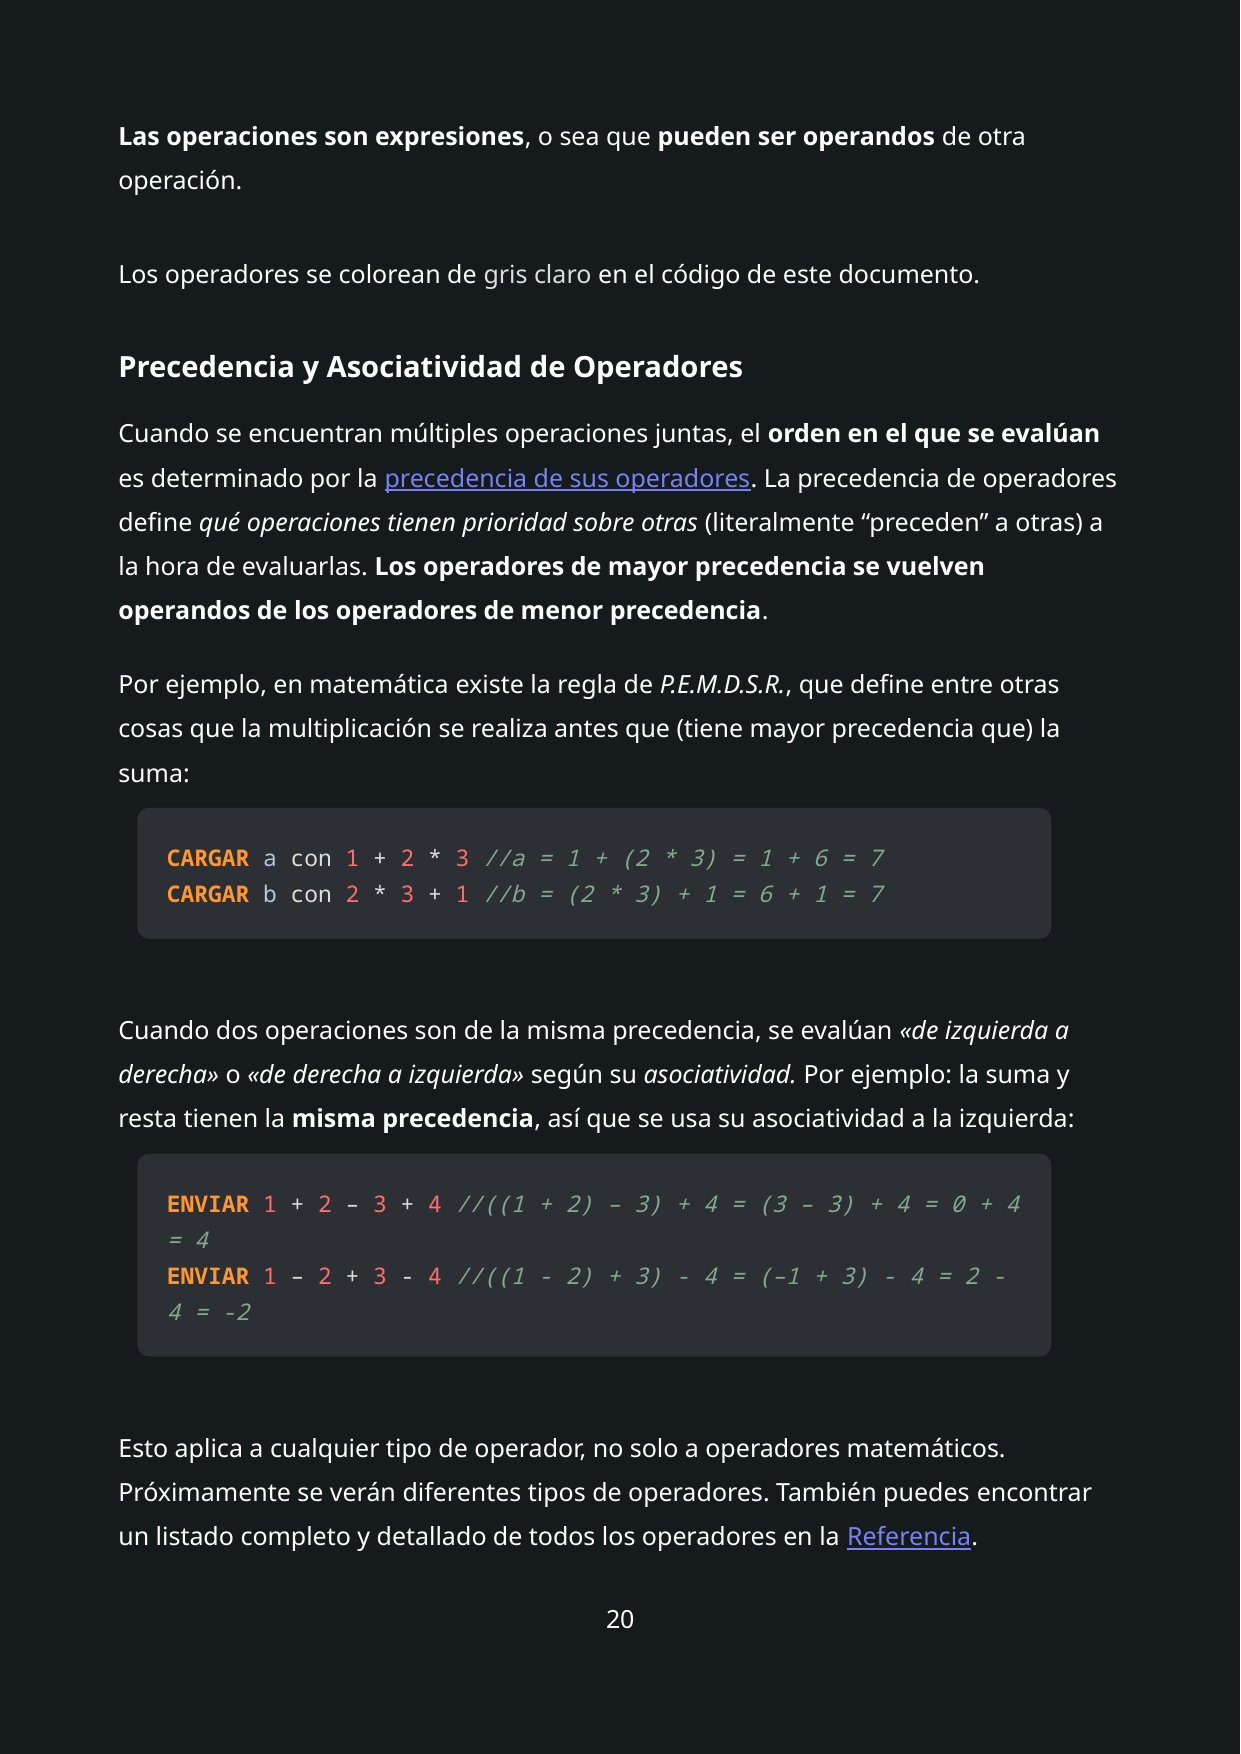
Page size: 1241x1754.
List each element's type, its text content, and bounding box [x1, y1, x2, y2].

text Esto aplica a cualquier tipo de operador, no solo a operadores matemáticos. Próximamente se verán diferentes tipos de operadores. También puedes encontrar un listado completo y detallado de todos los operadores en la Referencia. [118, 1430, 1122, 1553]
text Cuando dos operaciones son de la misma precedencia, se evalúan «de izquierda a derecha» o «de derecha a izquierda» según su asociatividad. Por ejemplo: la suma y resta tienen la misma precedencia, así que se usa su asociatividad a la izquierda: [118, 1013, 1122, 1135]
text Los operadores se colorean de gris claro en el código de este documento. [118, 257, 1122, 291]
subtitle Precedencia y Asociatividad de Operadores [118, 346, 1122, 386]
text Cuando se encuentran múltiples operaciones juntas, el orden en el que se evalúan es determinado por la precedencia de sus operadores. La precedencia de operadores define qué operaciones tienen prioridad sobre otras (literalmente “preceden” a otras) a la hora de evaluarlas. Los operadores de mayor precedencia se vuelven operandos de los operadores de menor precedencia. [118, 416, 1122, 627]
text Las operaciones son expresiones, o sea que pueden ser operandos de otra operación. [118, 118, 1122, 196]
text Por ejemplo, en matemática existe la regla de P.E.M.D.S.R., que define entre otras cosas que la multiplicación se realiza antes que (tiene mayor precedencia que) la suma: [118, 667, 1122, 789]
